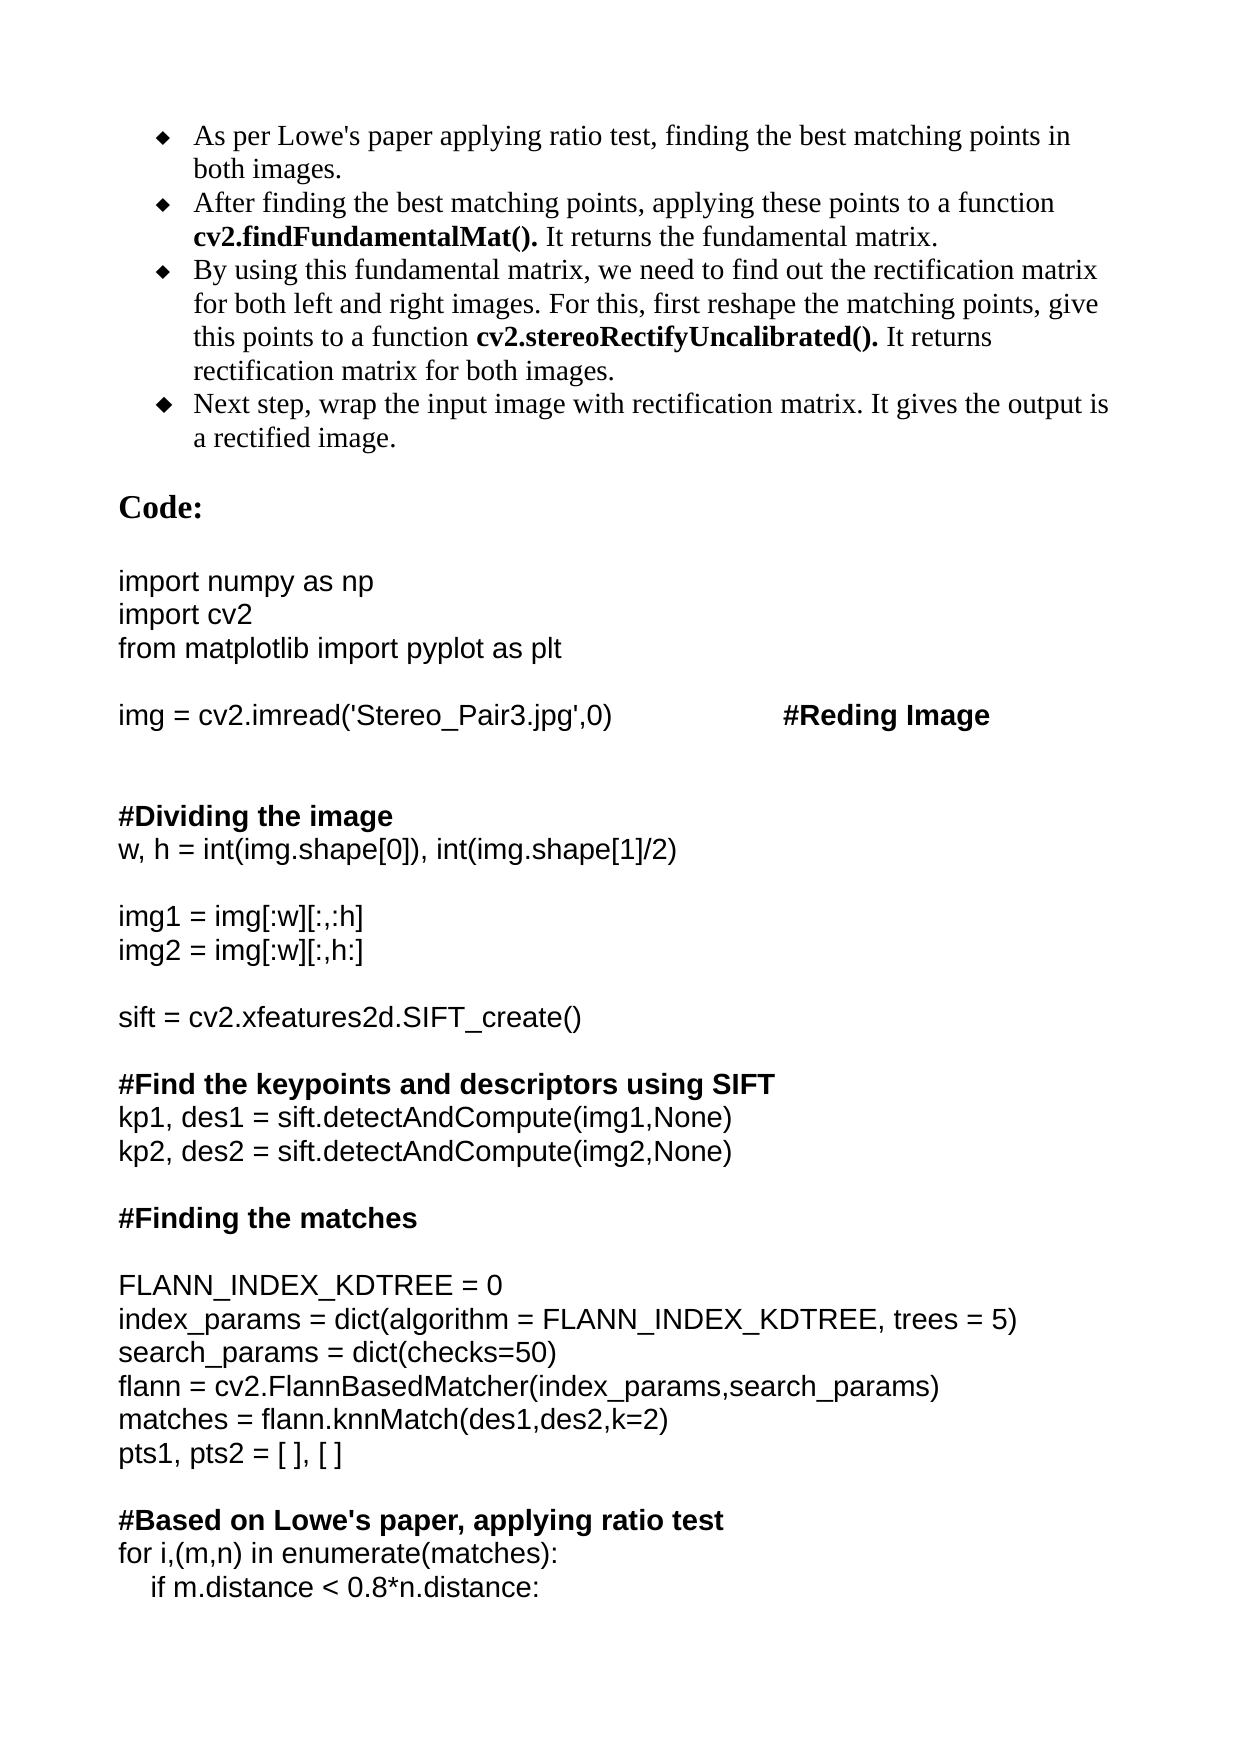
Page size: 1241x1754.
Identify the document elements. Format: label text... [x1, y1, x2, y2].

list Next step, wrap the input image with rectification matrix. It gives the output is a rectified image. [156, 386, 1122, 454]
text from matplotlib import pyplot as plt [118, 631, 1122, 664]
text img = cv2.imread('Stereo_Pair3.jpg',0) #Reding Image [118, 698, 1122, 732]
text import numpy as np [118, 564, 1122, 597]
text w, h = int(img.shape[0]), int(img.shape[1]/2) [118, 832, 1122, 866]
text sift = cv2.xfeatures2d.SIFT_create() [118, 1000, 1122, 1033]
text for i,(m,n) in enumerate(matches): [118, 1537, 1122, 1570]
text #Find the keypoints and descriptors using SIFT [118, 1067, 1122, 1101]
list After finding the best matching points, applying these points to a function cv2.findFundamentalMat(). It returns the fundamental matrix. [156, 185, 1122, 252]
text flann = cv2.FlannBasedMatcher(index_params,search_params) [118, 1369, 1122, 1402]
text import cv2 [118, 597, 1122, 631]
text pts1, pts2 = [ ], [ ] [118, 1436, 1122, 1469]
text index_params = dict(algorithm = FLANN_INDEX_KDTREE, trees = 5) [118, 1302, 1122, 1335]
text if m.distance < 0.8*n.distance: [118, 1570, 1122, 1604]
text Code: [118, 487, 1122, 526]
text search_params = dict(checks=50) [118, 1335, 1122, 1369]
text kp1, des1 = sift.detectAndCompute(img1,None) [118, 1101, 1122, 1134]
text FLANN_INDEX_KDTREE = 0 [118, 1268, 1122, 1302]
text #Finding the matches [118, 1201, 1122, 1235]
text #Dividing the image [118, 799, 1122, 832]
list As per Lowe's paper applying ratio test, finding the best matching points in both images. [156, 118, 1122, 185]
list By using this fundamental matrix, we need to find out the rectification matrix for both left and right images. For this, first reshape the matching points, give this points to a function cv2.stereoRectifyUncalibrated(). It returns rectification matrix for both images. [156, 252, 1122, 386]
text kp2, des2 = sift.detectAndCompute(img2,None) [118, 1134, 1122, 1168]
text matches = flann.knnMatch(des1,des2,k=2) [118, 1402, 1122, 1436]
text img2 = img[:w][:,h:] [118, 933, 1122, 966]
text img1 = img[:w][:,:h] [118, 899, 1122, 933]
text #Based on Lowe's paper, applying ratio test [118, 1503, 1122, 1537]
